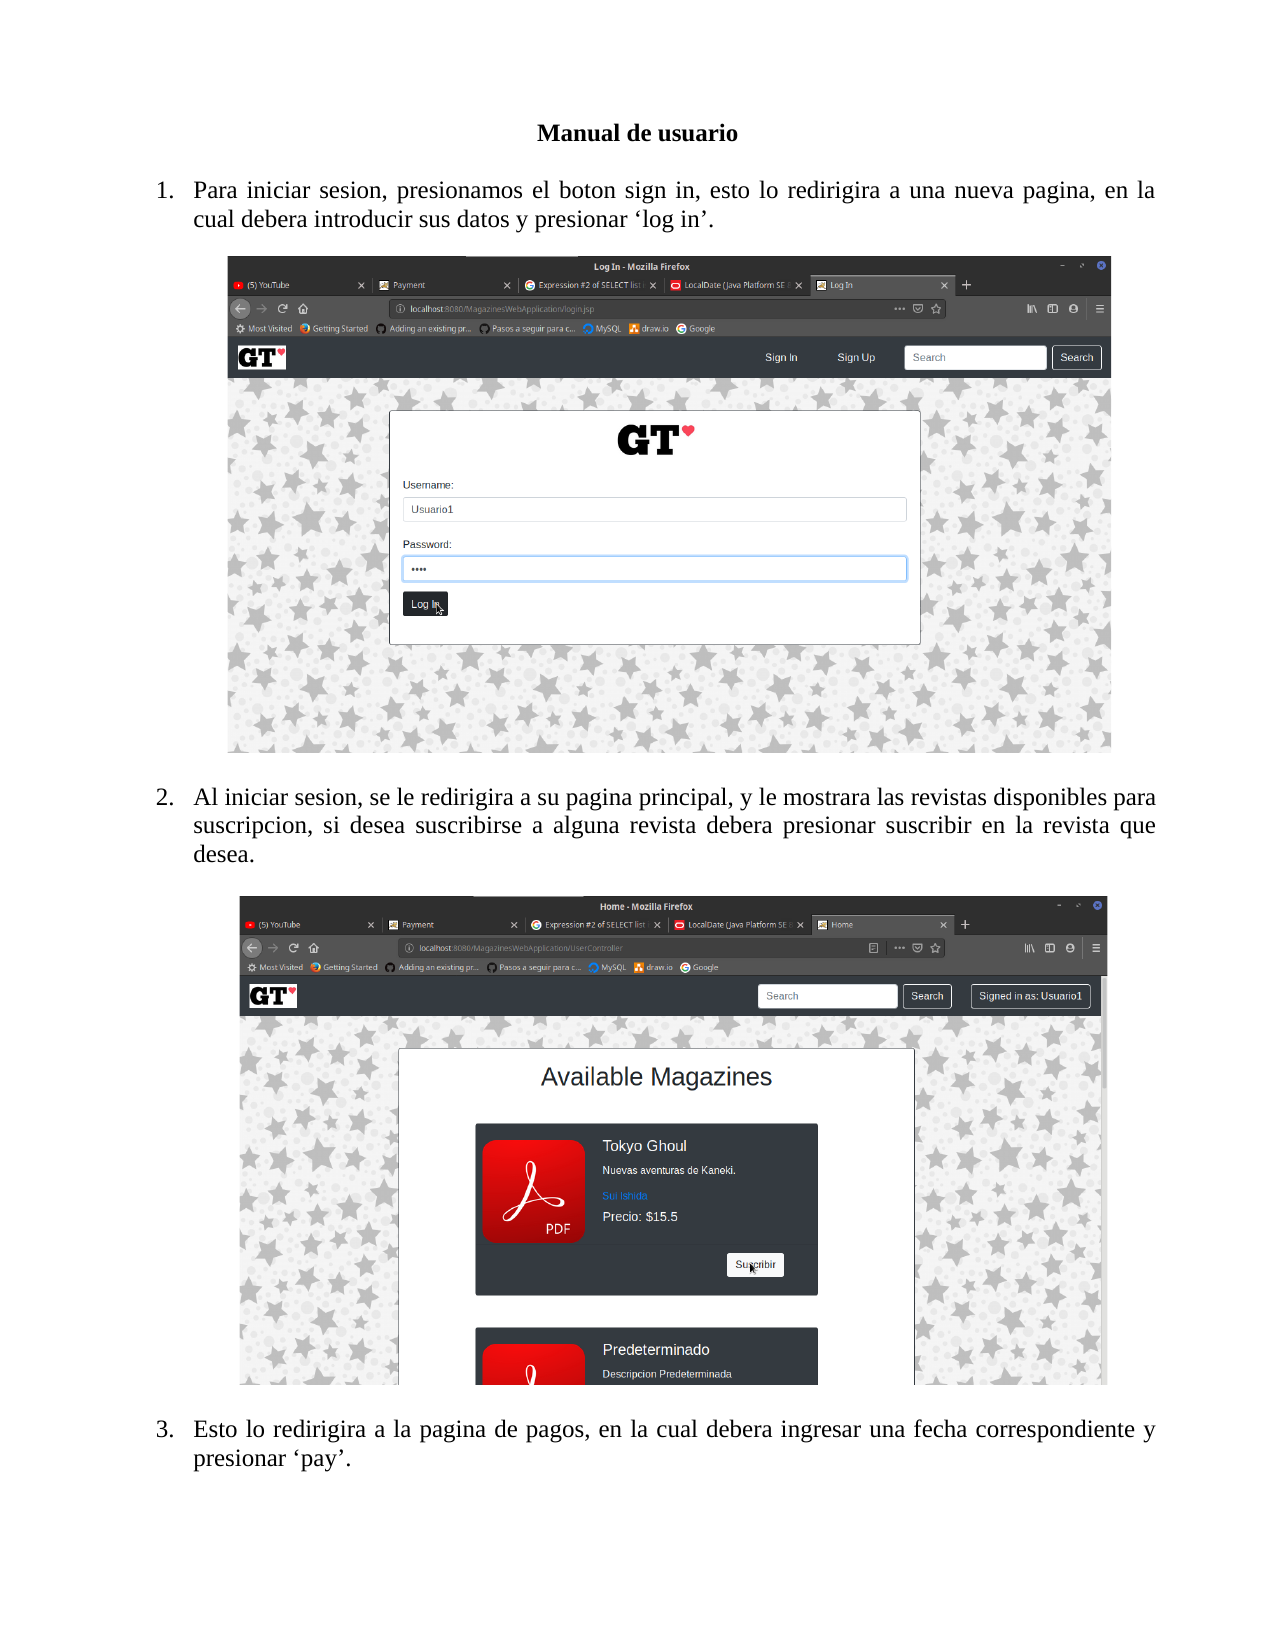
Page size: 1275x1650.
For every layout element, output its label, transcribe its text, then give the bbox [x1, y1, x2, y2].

text Manual de usuario [118, 118, 1157, 147]
list Esto lo redirigira a la pagina de pagos, en la cual debera ingresar una fecha correspondiente y presionar ‘pay’. [156, 1414, 1157, 1472]
list Al iniciar sesion, se le redirigira a su pagina principal, y le mostrara las revistas disponibles para suscripcion, si desea suscribirse a alguna revista debera presionar suscribir en la revista que desea. [156, 782, 1157, 868]
picture [227, 256, 1112, 753]
list Para iniciar sesion, presionamos el boton sign in, esto lo redirigira a una nueva pagina, en la cual debera introducir sus datos y presionar ‘log in’. [156, 176, 1157, 233]
picture [239, 896, 1108, 1385]
